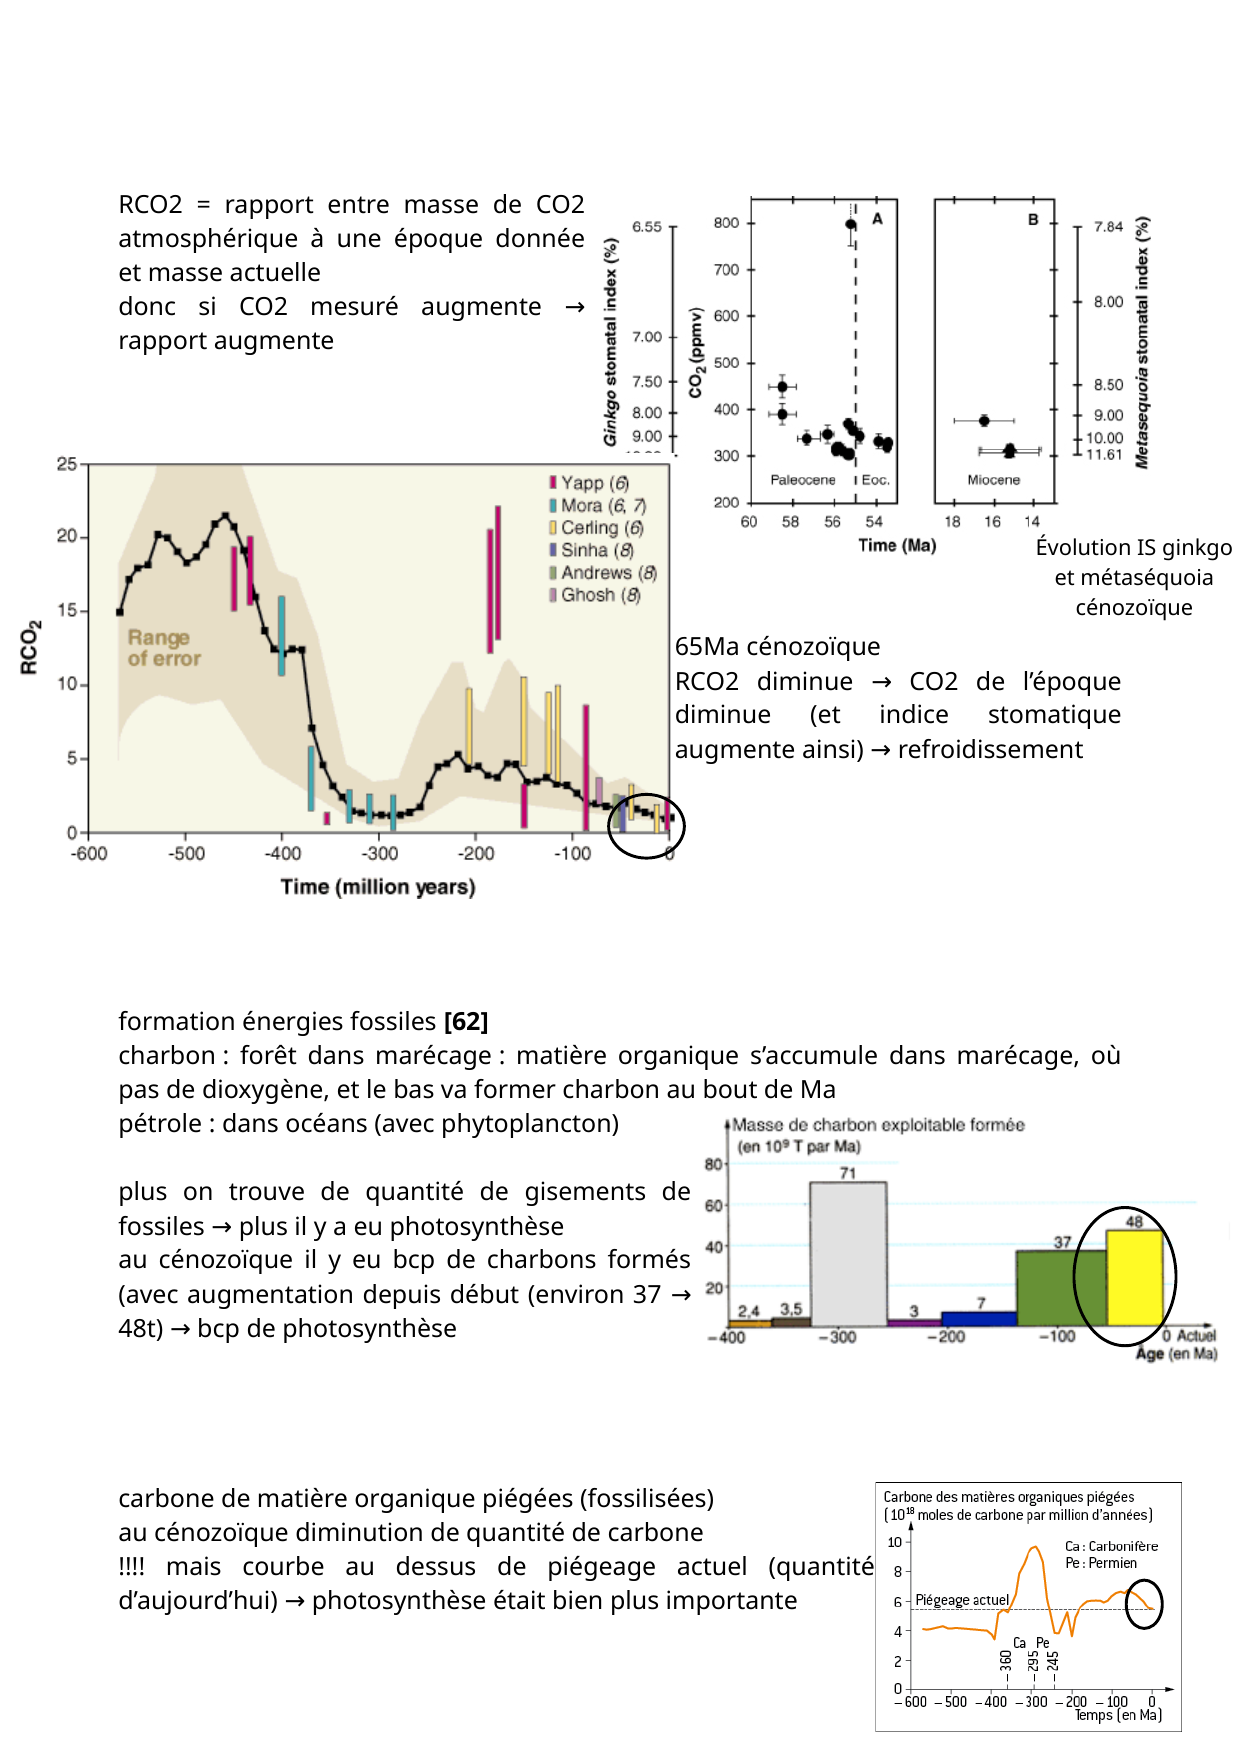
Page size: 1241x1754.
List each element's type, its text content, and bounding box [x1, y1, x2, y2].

text 65Ma cénozoïque [675, 629, 1122, 663]
picture [691, 1113, 1231, 1374]
text donc si CO2 mesuré augmente → rapport augmente [118, 288, 585, 357]
text RCO2 = rapport entre masse de CO2 atmosphérique à une époque donnée et masse actuelle [118, 186, 585, 288]
picture [611, 796, 675, 856]
text charbon : forêt dans marécage : matière organique s’accumule dans marécage, où pas de dioxygène, et le bas va former charbon au bout de Ma [118, 1038, 1122, 1106]
text au cénozoïque il y eu bcp de charbons formés (avec augmentation depuis début (environ 37 → 48t) → bcp de photosynthèse [118, 1242, 691, 1344]
text au cénozoïque diminution de quantité de carbone [118, 1515, 875, 1549]
text RCO2 diminue → CO2 de l’époque diminue (et indice stomatique augmente ainsi) → refroidissement [675, 663, 1122, 765]
text carbone de matière organique piégées (fossilisées) [118, 1481, 1122, 1515]
text pétrole : dans océans (avec phytoplancton) [118, 1106, 1122, 1140]
picture [875, 1482, 1182, 1732]
text plus on trouve de quantité de gisements de fossiles → plus il y a eu photosynthèse [118, 1174, 691, 1242]
text !!!! mais courbe au dessus de piégeage actuel (quantité d’aujourd’hui) → photosynthèse était bien plus importante [118, 1549, 875, 1617]
text formation énergies fossiles [62] [118, 1004, 1122, 1038]
picture [16, 170, 1167, 899]
